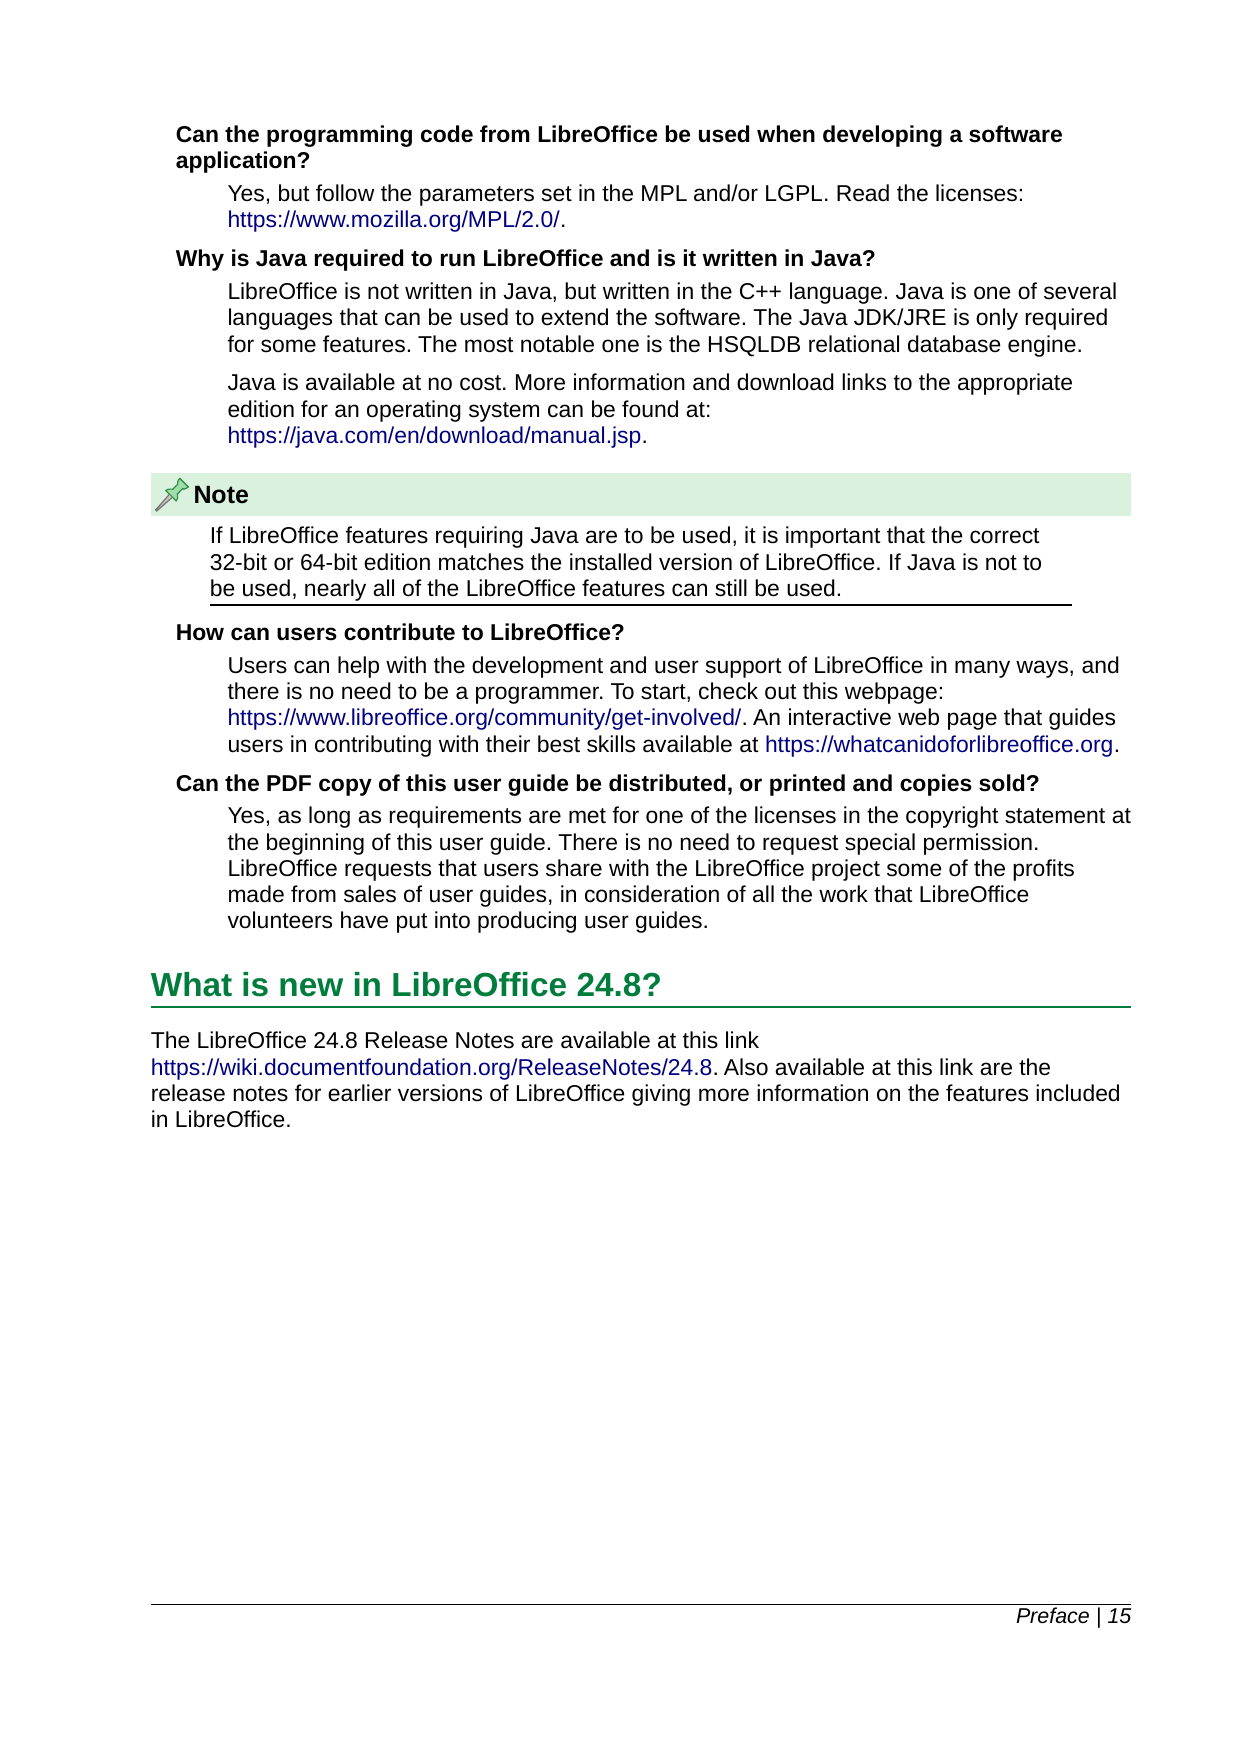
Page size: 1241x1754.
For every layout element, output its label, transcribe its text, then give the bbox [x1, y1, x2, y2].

text Yes, as long as requirements are met for one of the licenses in the copyright statement at the beginning of this user guide. There is no need to request special permission. LibreOffice requests that users share with the LibreOffice project some of the profits made from sales of user guides, in consideration of all the work that LibreOffice volunteers have put into producing user guides. [227, 802, 1131, 934]
text Can the PDF copy of this user guide be distributed, or printed and copies sold? [176, 769, 1131, 796]
subtitle What is new in LibreOffice 24.8? [151, 965, 1131, 1006]
text Java is available at no cost. More information and download links to the appropriate edition for an operating system can be found at: https://java.com/en/download/manual.jsp. [227, 369, 1131, 448]
text Can the programming code from LibreOffice be used when developing a software application? [176, 121, 1131, 174]
text If LibreOffice features requiring Java are to be used, it is important that the correct 32-bit or 64-bit edition matches the installed version of LibreOffice. If Java is not to be used, nearly all of the LibreOffice features can still be used. [209, 522, 1072, 606]
text Why is Java required to run LibreOffice and is it written in Java? [176, 245, 1131, 272]
subtitle Note [151, 473, 1131, 516]
text LibreOffice is not written in Java, but written in the C++ language. Java is one of several languages that can be used to extend the software. The Java JDK/JRE is only required for some features. The most notable one is the HSQLDB relational database engine. [227, 278, 1131, 357]
text The LibreOffice 24.8 Release Notes are available at this link https://wiki.documentfoundation.org/ReleaseNotes/24.8. Also available at this link are the release notes for earlier versions of LibreOffice giving more information on the features included in LibreOffice. [151, 1027, 1131, 1133]
text Users can help with the development and user support of LibreOffice in many ways, and there is no need to be a programmer. To start, check out this webpage: https://www.libreoffice.org/community/get-involved/. An interactive web page that guides users in contributing with their best skills available at https://whatcanidoforlibreoffice.org. [227, 652, 1131, 757]
text Yes, but follow the parameters set in the MPL and/or LGPL. Read the licenses: https://www.mozilla.org/MPL/2.0/. [227, 180, 1131, 233]
text How can users contribute to LibreOffice? [176, 619, 1131, 645]
